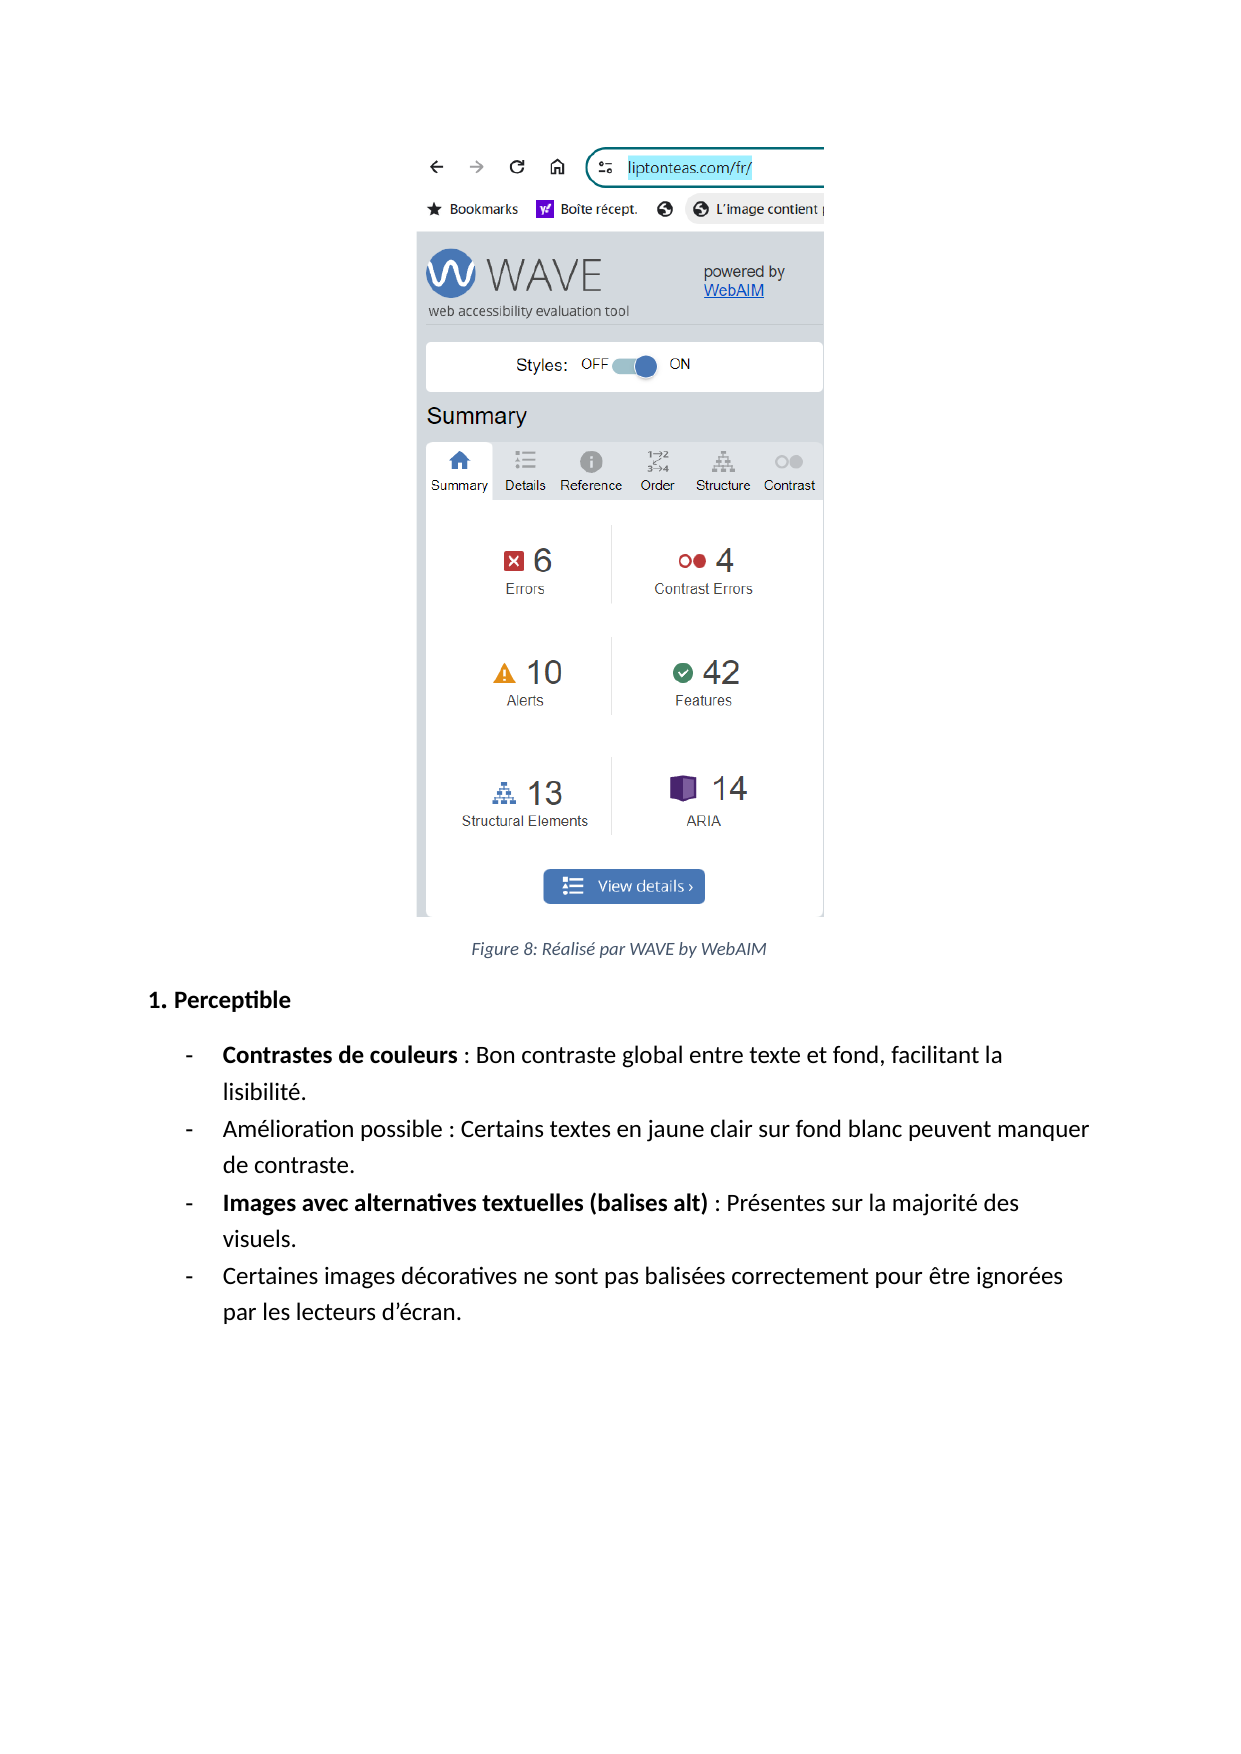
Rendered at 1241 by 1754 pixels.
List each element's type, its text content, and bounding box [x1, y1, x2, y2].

list Images avec alternatives textuelles (balises alt) : Présentes sur la majorité des visuels. [185, 1184, 1093, 1253]
list Certaines images décoratives ne sont pas balisées correctement pour être ignorées par les lecteurs d’écran. [185, 1258, 1093, 1327]
text Figure 8: Réalisé par WAVE by WebAIM [148, 938, 1093, 961]
text 1️. Perceptible [148, 981, 1093, 1015]
list Amélioration possible : Certains textes en jaune clair sur fond blanc peuvent manquer de contraste. [185, 1111, 1093, 1180]
list Contrastes de couleurs : Bon contraste global entre texte et fond, facilitant la lisibilité. [185, 1037, 1093, 1106]
